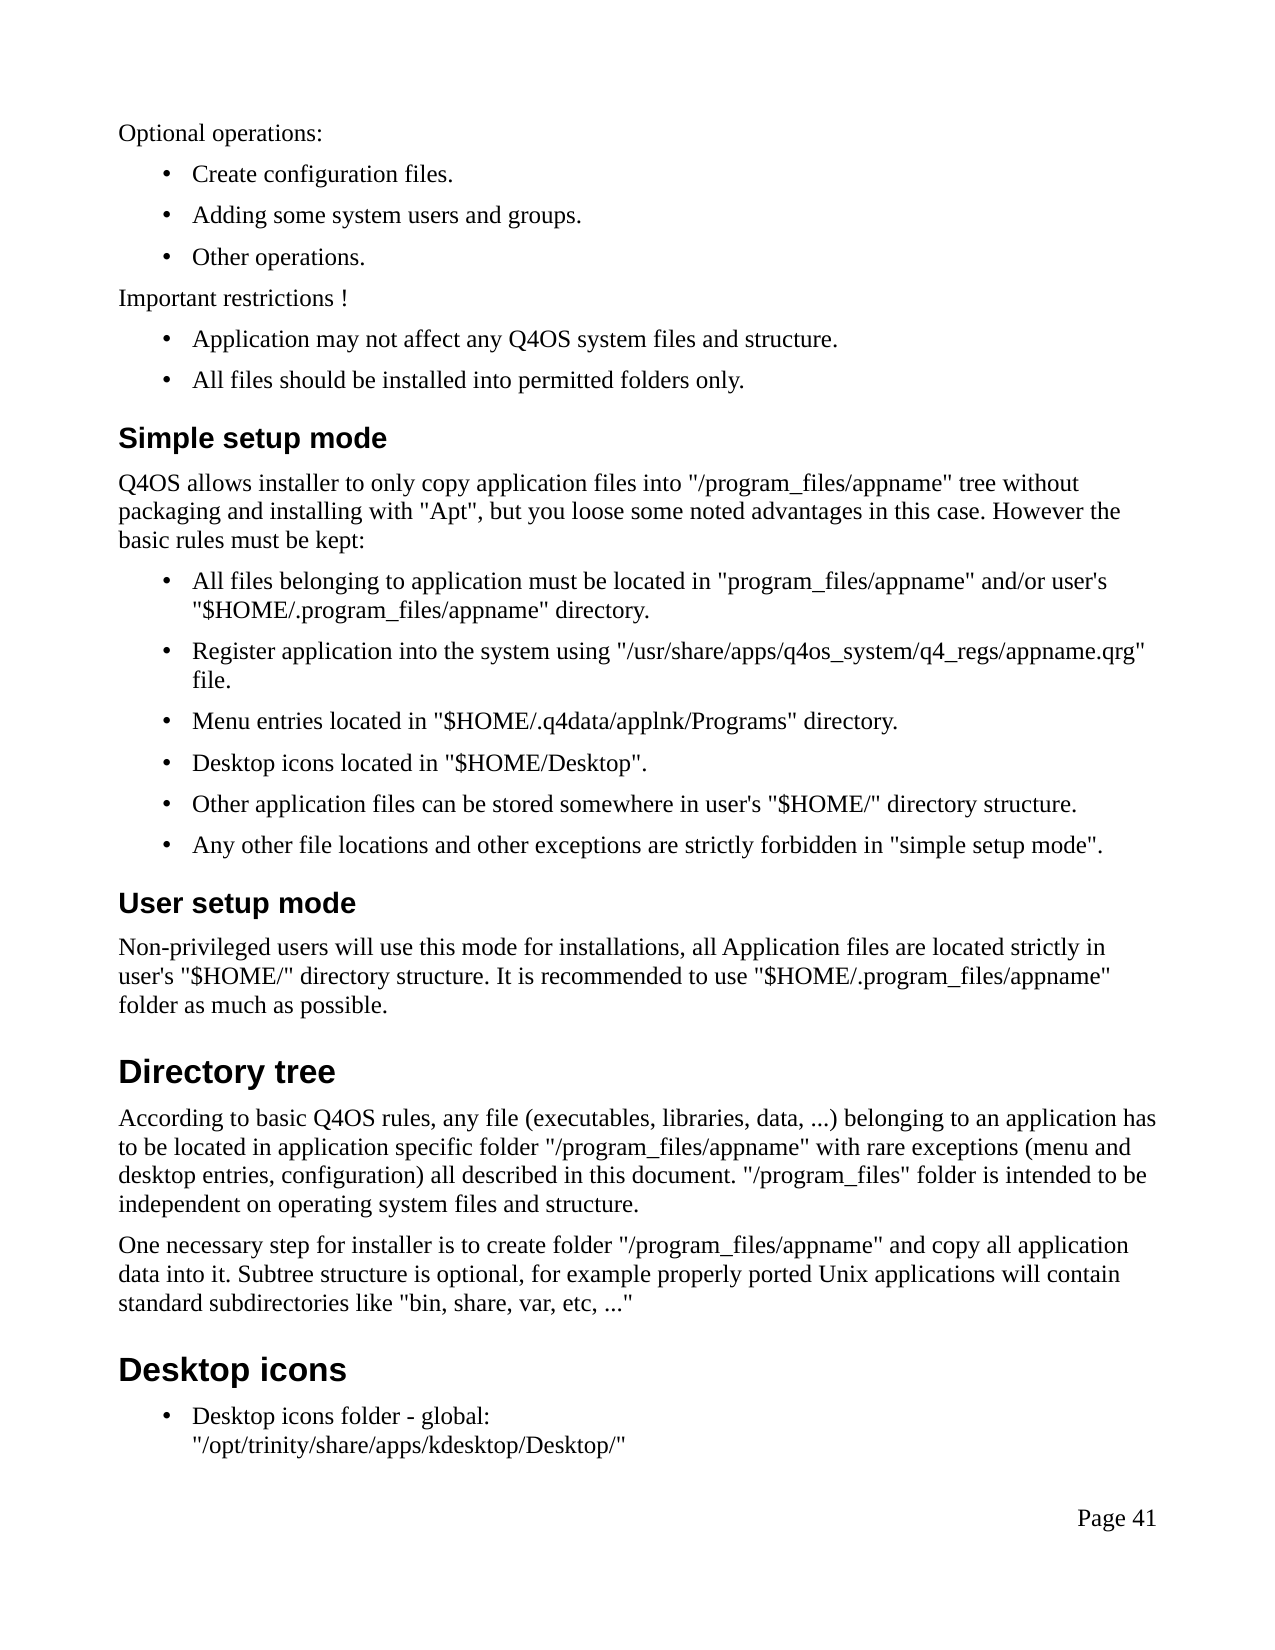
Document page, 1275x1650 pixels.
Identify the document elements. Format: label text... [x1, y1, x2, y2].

list Register application into the system using "/usr/share/apps/q4os_system/q4_regs/appname.qrg" file. [162, 636, 1157, 694]
list All files should be installed into permitted folders only. [162, 366, 1157, 394]
list Other operations. [162, 242, 1157, 271]
text Q4OS allows installer to only copy application files into "/program_files/appname" tree without packaging and installing with "Apt", but you loose some noted advantages in this case. However the basic rules must be kept: [118, 468, 1157, 554]
list Adding some system users and groups. [162, 201, 1157, 229]
subtitle Directory tree [118, 1052, 1157, 1091]
list Create configuration files. [162, 159, 1157, 188]
text Important restrictions ! [118, 283, 1157, 312]
list All files belonging to application must be located in "program_files/appname" and/or user's "$HOME/.program_files/appname" directory. [162, 566, 1157, 624]
text According to basic Q4OS rules, any file (executables, libraries, data, ...) belonging to an application has to be located in application specific folder "/program_files/appname" with rare exceptions (menu and desktop entries, configuration) all described in this document. "/program_files" folder is intended to be independent on operating system files and structure. [118, 1103, 1157, 1218]
subtitle User setup mode [118, 886, 1157, 920]
list Any other file locations and other exceptions are strictly forbidden in "simple setup mode". [162, 830, 1157, 859]
text Non-privileged users will use this mode for installations, all Application files are located strictly in user's "$HOME/" directory structure. It is recommended to use "$HOME/.program_files/appname" folder as much as possible. [118, 932, 1157, 1018]
list Desktop icons located in "$HOME/Desktop". [162, 748, 1157, 776]
subtitle Desktop icons [118, 1350, 1157, 1389]
text One necessary step for installer is to create folder "/program_files/appname" and copy all application data into it. Subtree structure is optional, for example properly ported Unix applications will contain standard subdirectories like "bin, share, var, etc, ..." [118, 1231, 1157, 1317]
list Desktop icons folder - global: "/opt/trinity/share/apps/kdesktop/Desktop/" [162, 1401, 1157, 1459]
list Other application files can be stored somewhere in user's "$HOME/" directory structure. [162, 789, 1157, 818]
list Application may not affect any Q4OS system files and structure. [162, 324, 1157, 353]
text Optional operations: [118, 118, 1157, 147]
subtitle Simple setup mode [118, 421, 1157, 455]
list Menu entries located in "$HOME/.q4data/applnk/Programs" directory. [162, 706, 1157, 735]
